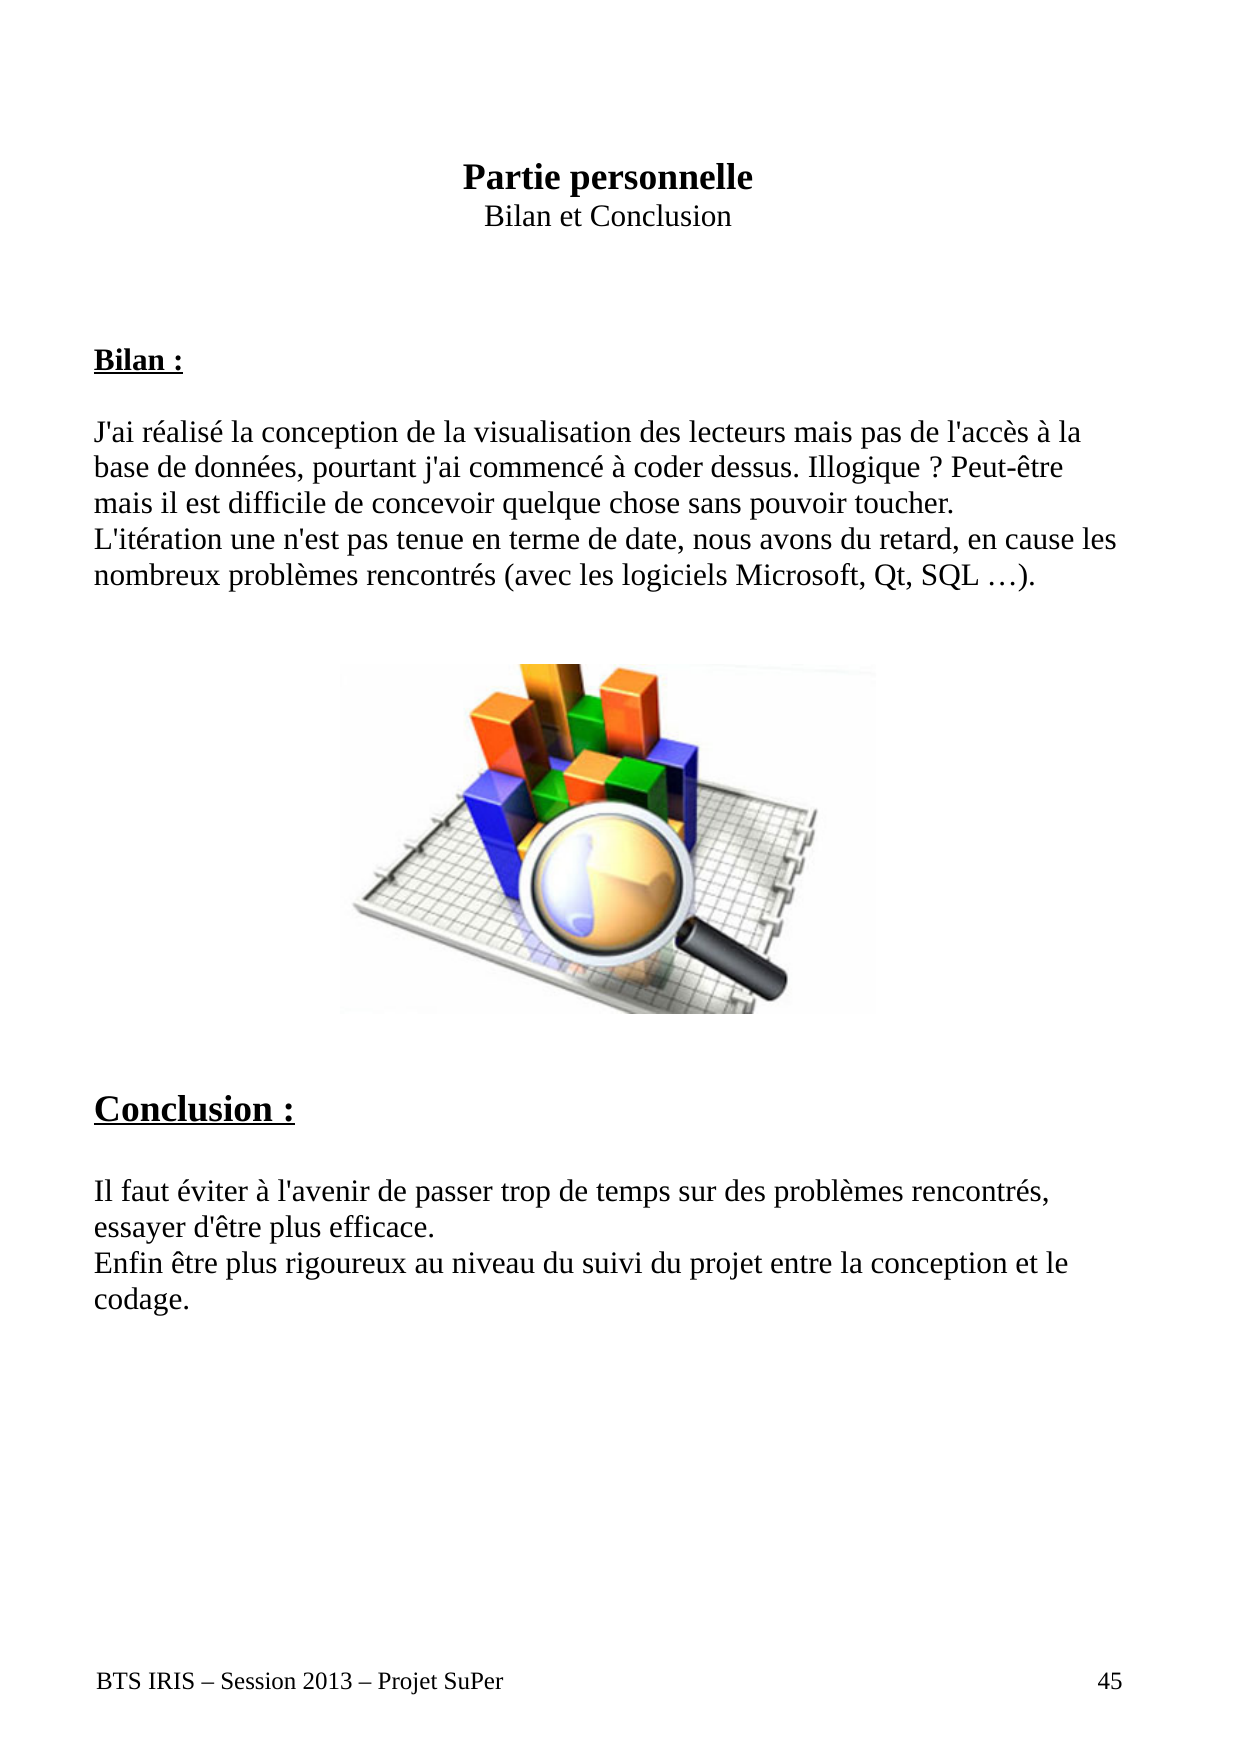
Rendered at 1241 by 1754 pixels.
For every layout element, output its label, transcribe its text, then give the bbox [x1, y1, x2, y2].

text Enfin être plus rigoureux au niveau du suivi du projet entre la conception et le codage. [94, 1244, 1122, 1316]
text Conclusion : [94, 1086, 1122, 1129]
picture [339, 664, 877, 1014]
text L'itération une n'est pas tenue en terme de date, nous avons du retard, en cause les nombreux problèmes rencontrés (avec les logiciels Microsoft, Qt, SQL …). [94, 521, 1122, 592]
text Bilan et Conclusion [94, 197, 1122, 233]
text Bilan : [94, 341, 1122, 377]
text Partie personnelle [94, 154, 1122, 197]
text Il faut éviter à l'avenir de passer trop de temps sur des problèmes rencontrés, essayer d'être plus efficace. [94, 1172, 1122, 1244]
text J'ai réalisé la conception de la visualisation des lecteurs mais pas de l'accès à la base de données, pourtant j'ai commencé à coder dessus. Illogique ? Peut-être mais il est difficile de concevoir quelque chose sans pouvoir toucher. [94, 413, 1122, 521]
